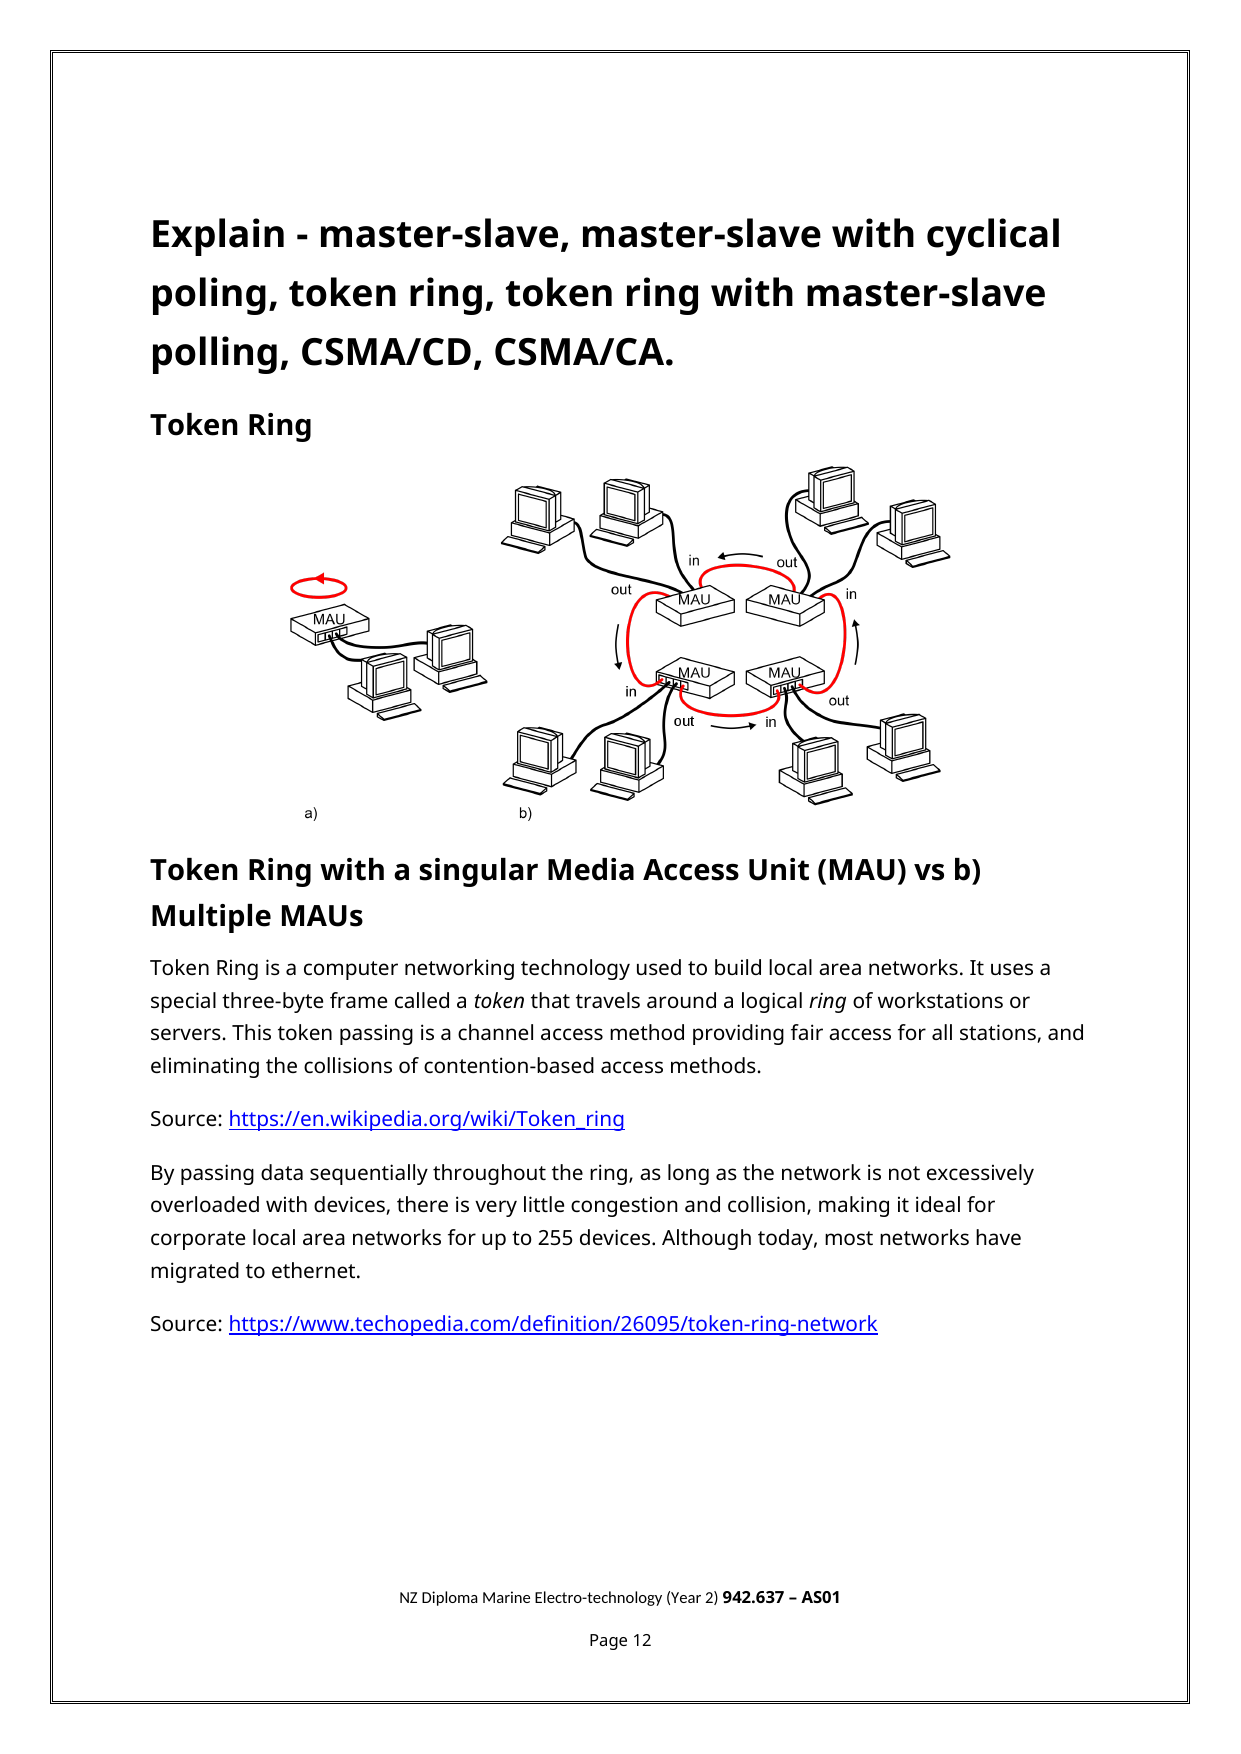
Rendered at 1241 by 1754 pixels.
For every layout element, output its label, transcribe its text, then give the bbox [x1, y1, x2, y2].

text Source: https://en.wikipedia.org/wiki/Token_ring [150, 1104, 1090, 1133]
text By passing data sequentially throughout the ring, as long as the network is not excessively overloaded with devices, there is very little congestion and collision, making it ideal for corporate local area networks for up to 255 devices. Although today, most networks have migrated to ethernet. [150, 1158, 1090, 1284]
subtitle Token Ring with a singular Media Access Unit (MAU) vs b) Multiple MAUs [150, 849, 1090, 935]
text Source: https://www.techopedia.com/definition/26095/token-ring-network [150, 1309, 1090, 1338]
text Token Ring is a computer networking technology used to build local area networks. It uses a special three-byte frame called a token that travels around a logical ring of workstations or servers. This token passing is a channel access method providing fair access for all stations, and eliminating the collisions of contention-based access methods. [150, 953, 1090, 1079]
subtitle Token Ring [150, 404, 1090, 444]
subtitle Explain - master-slave, master-slave with cyclical poling, token ring, token ring with master-slave polling, CSMA/CD, CSMA/CA. [150, 208, 1090, 376]
picture [286, 462, 954, 825]
